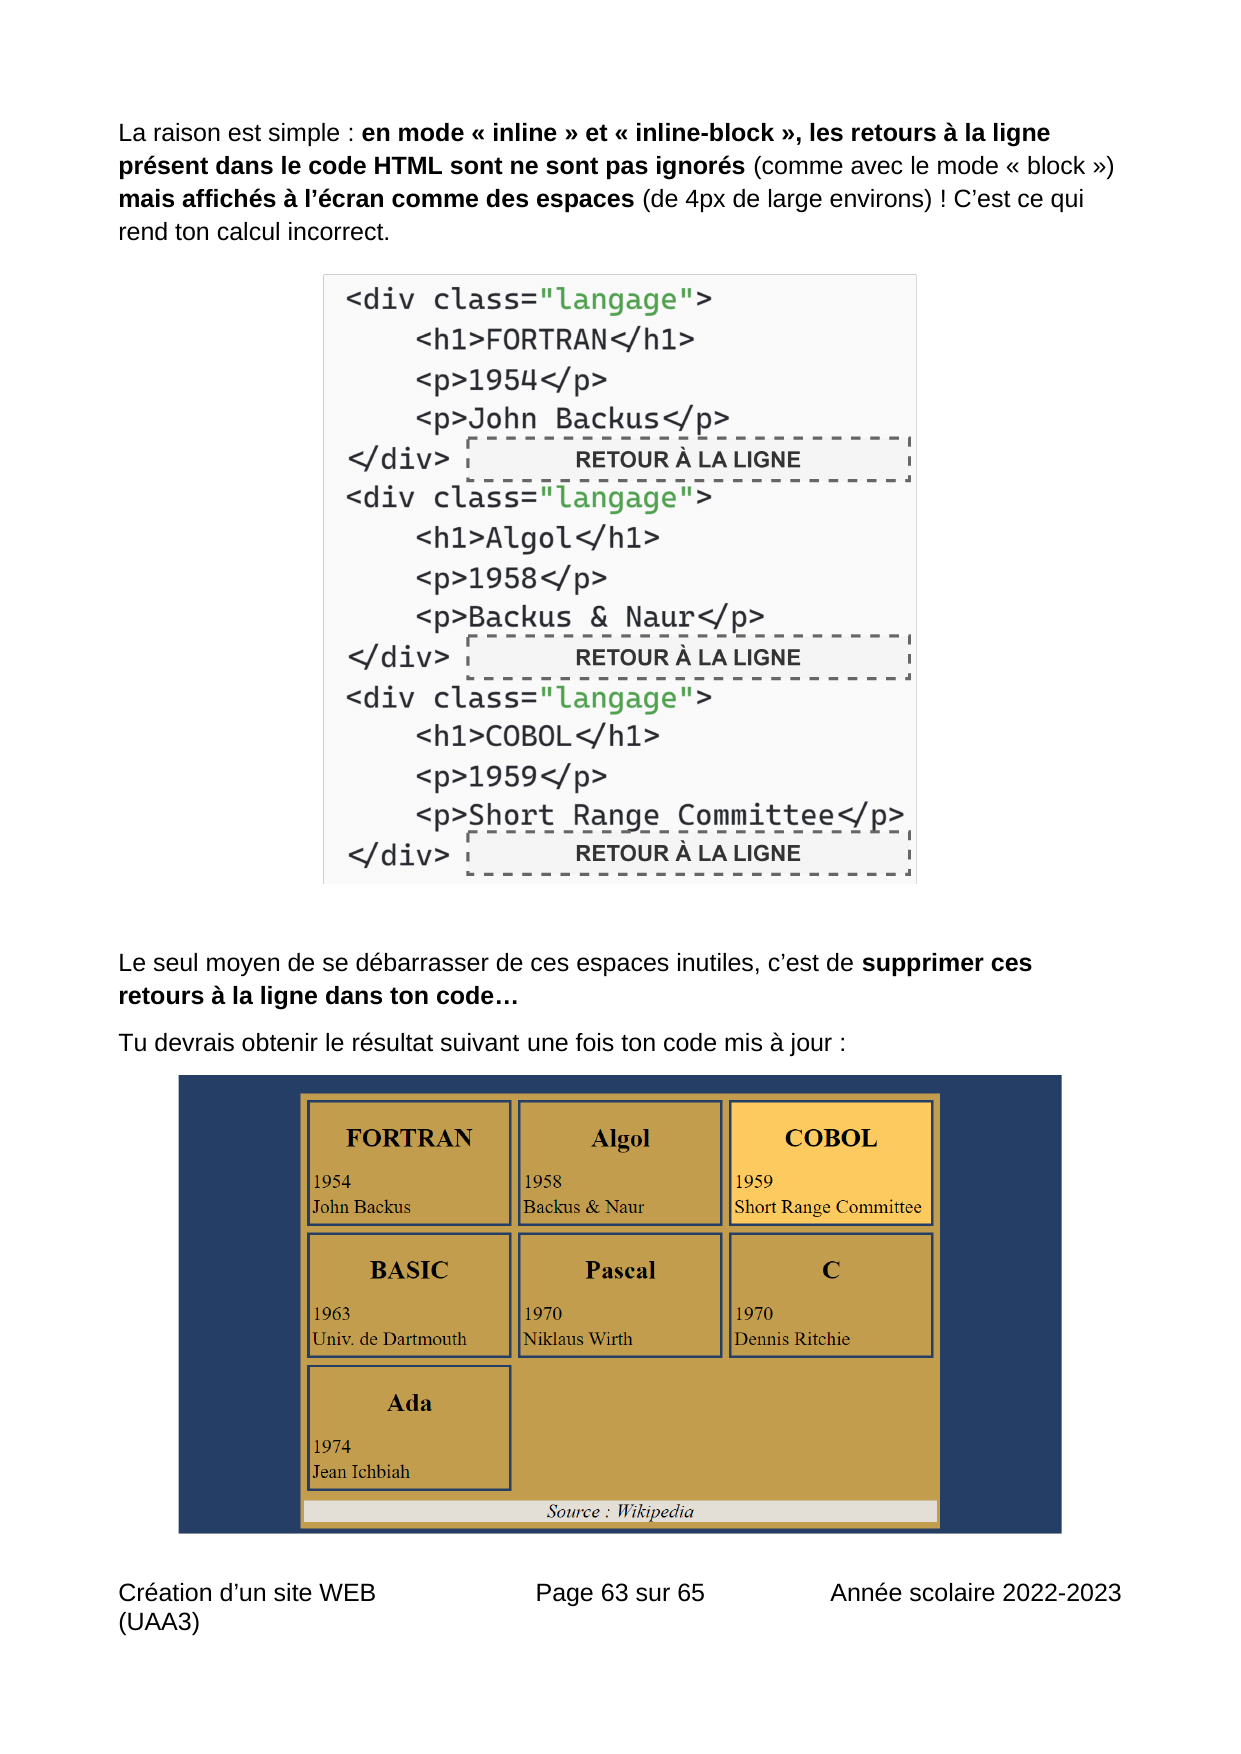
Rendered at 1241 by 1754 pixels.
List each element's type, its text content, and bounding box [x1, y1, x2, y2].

text La raison est simple : en mode « inline » et « inline-block », les retours à la ligne présent dans le code HTML sont ne sont pas ignorés (comme avec le mode « block ») mais affichés à l’écran comme des espaces (de 4px de large environs) ! C’est ce qui rend ton calcul incorrect. [118, 118, 1122, 246]
picture [178, 1075, 1062, 1534]
picture [313, 264, 928, 896]
text Le seul moyen de se débarrasser de ces espaces inutiles, c’est de supprimer ces retours à la ligne dans ton code… [118, 948, 1122, 1009]
text Tu devrais obtenir le résultat suivant une fois ton code mis à jour : [118, 1028, 1122, 1057]
